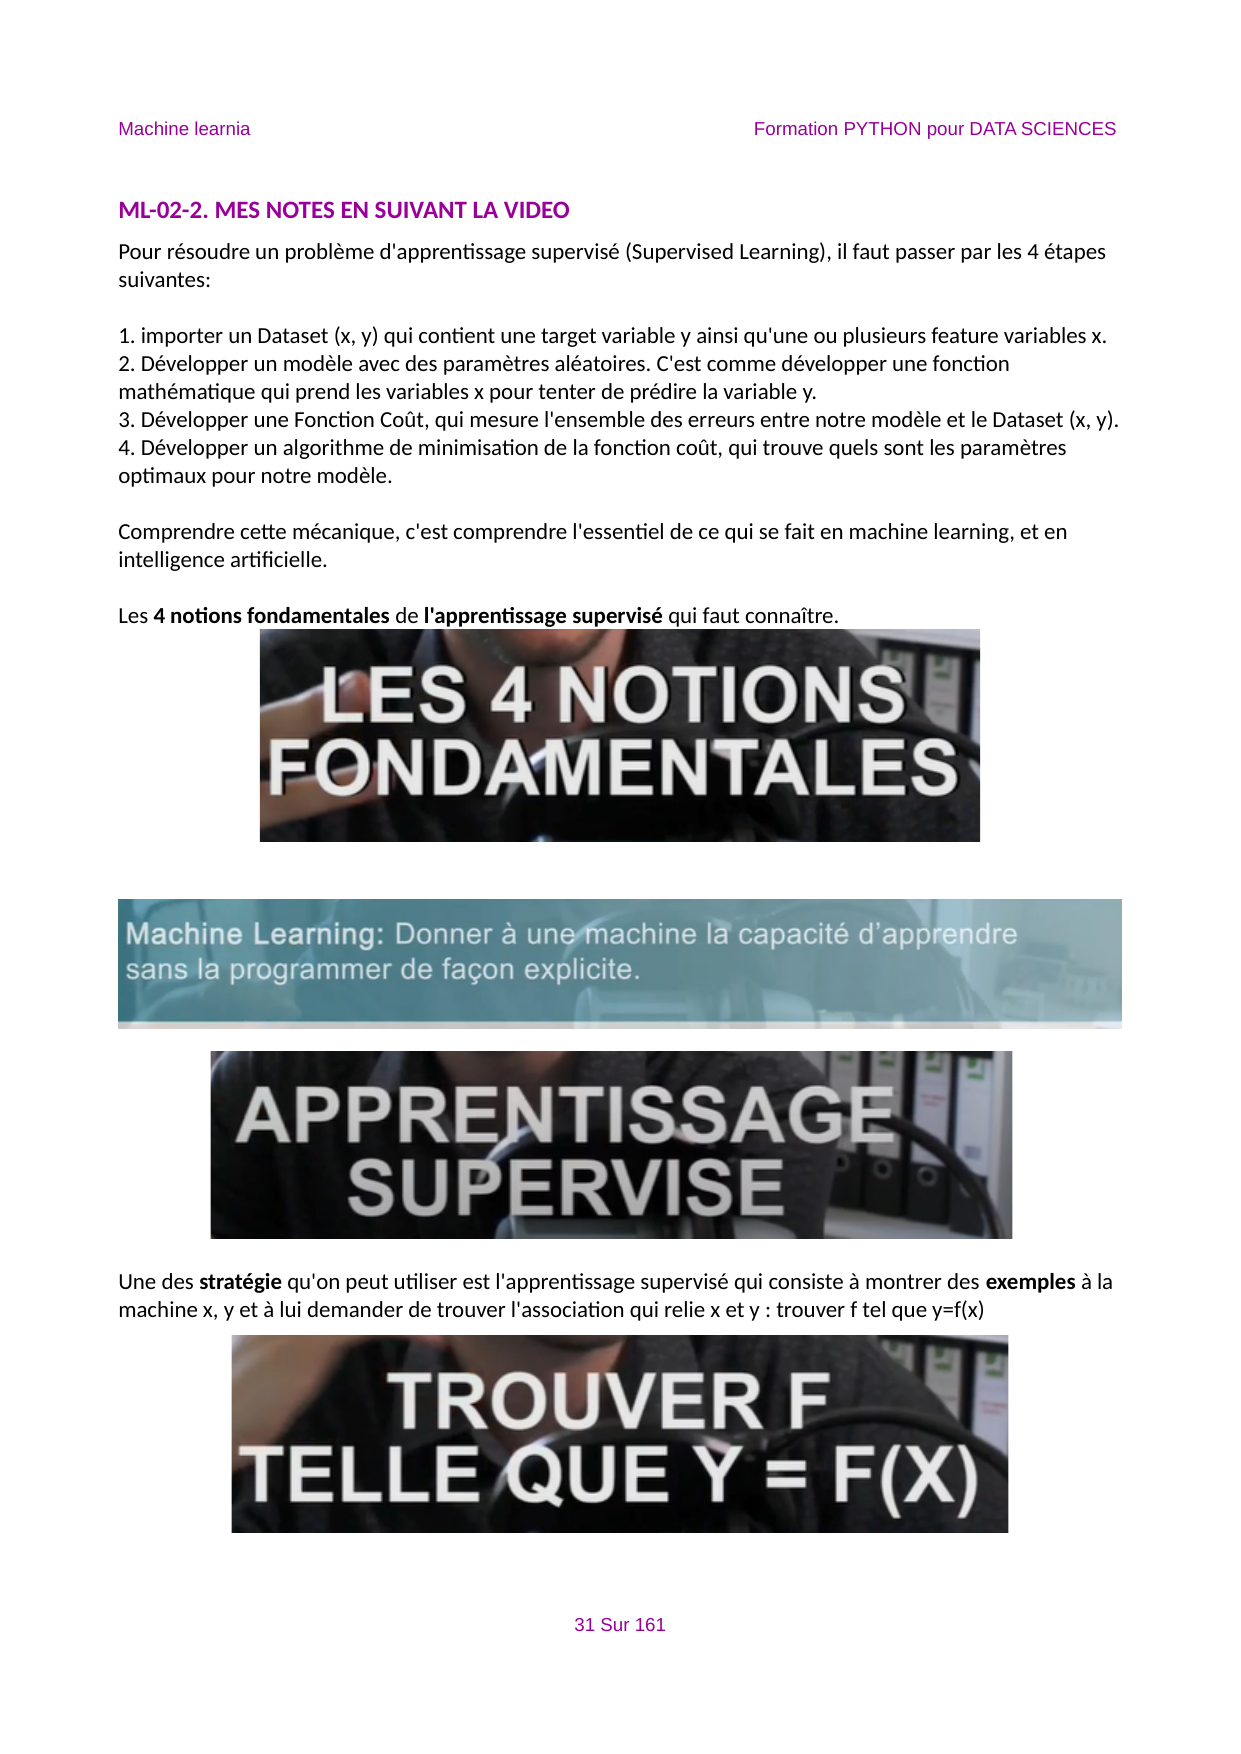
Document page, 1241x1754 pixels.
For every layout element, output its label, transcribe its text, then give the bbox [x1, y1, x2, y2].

text 3. Développer une Fonction Coût, qui mesure l'ensemble des erreurs entre notre modèle et le Dataset (x, y). [118, 405, 1122, 433]
subtitle ML-02-2. MES NOTES EN SUIVANT LA VIDEO [118, 194, 1122, 225]
text Pour résoudre un problème d'apprentissage supervisé (Supervised Learning), il faut passer par les 4 étapes suivantes: [118, 237, 1122, 293]
picture [259, 629, 981, 842]
picture [118, 899, 1122, 1029]
text 4. Développer un algorithme de minimisation de la fonction coût, qui trouve quels sont les paramètres optimaux pour notre modèle. [118, 433, 1122, 489]
text Les 4 notions fondamentales de l'apprentissage supervisé qui faut connaître. [118, 601, 1122, 629]
picture [210, 1051, 1013, 1239]
text 2. Développer un modèle avec des paramètres aléatoires. C'est comme développer une fonction mathématique qui prend les variables x pour tenter de prédire la variable y. [118, 349, 1122, 405]
text Une des stratégie qu'on peut utiliser est l'apprentissage supervisé qui consiste à montrer des exemples à la machine x, y et à lui demander de trouver l'association qui relie x et y : trouver f tel que y=f(x) [118, 1267, 1122, 1323]
text Comprendre cette mécanique, c'est comprendre l'essentiel de ce qui se fait en machine learning, et en intelligence artificielle. [118, 517, 1122, 573]
picture [231, 1335, 1009, 1533]
text 1. importer un Dataset (x, y) qui contient une target variable y ainsi qu'une ou plusieurs feature variables x. [118, 321, 1122, 349]
